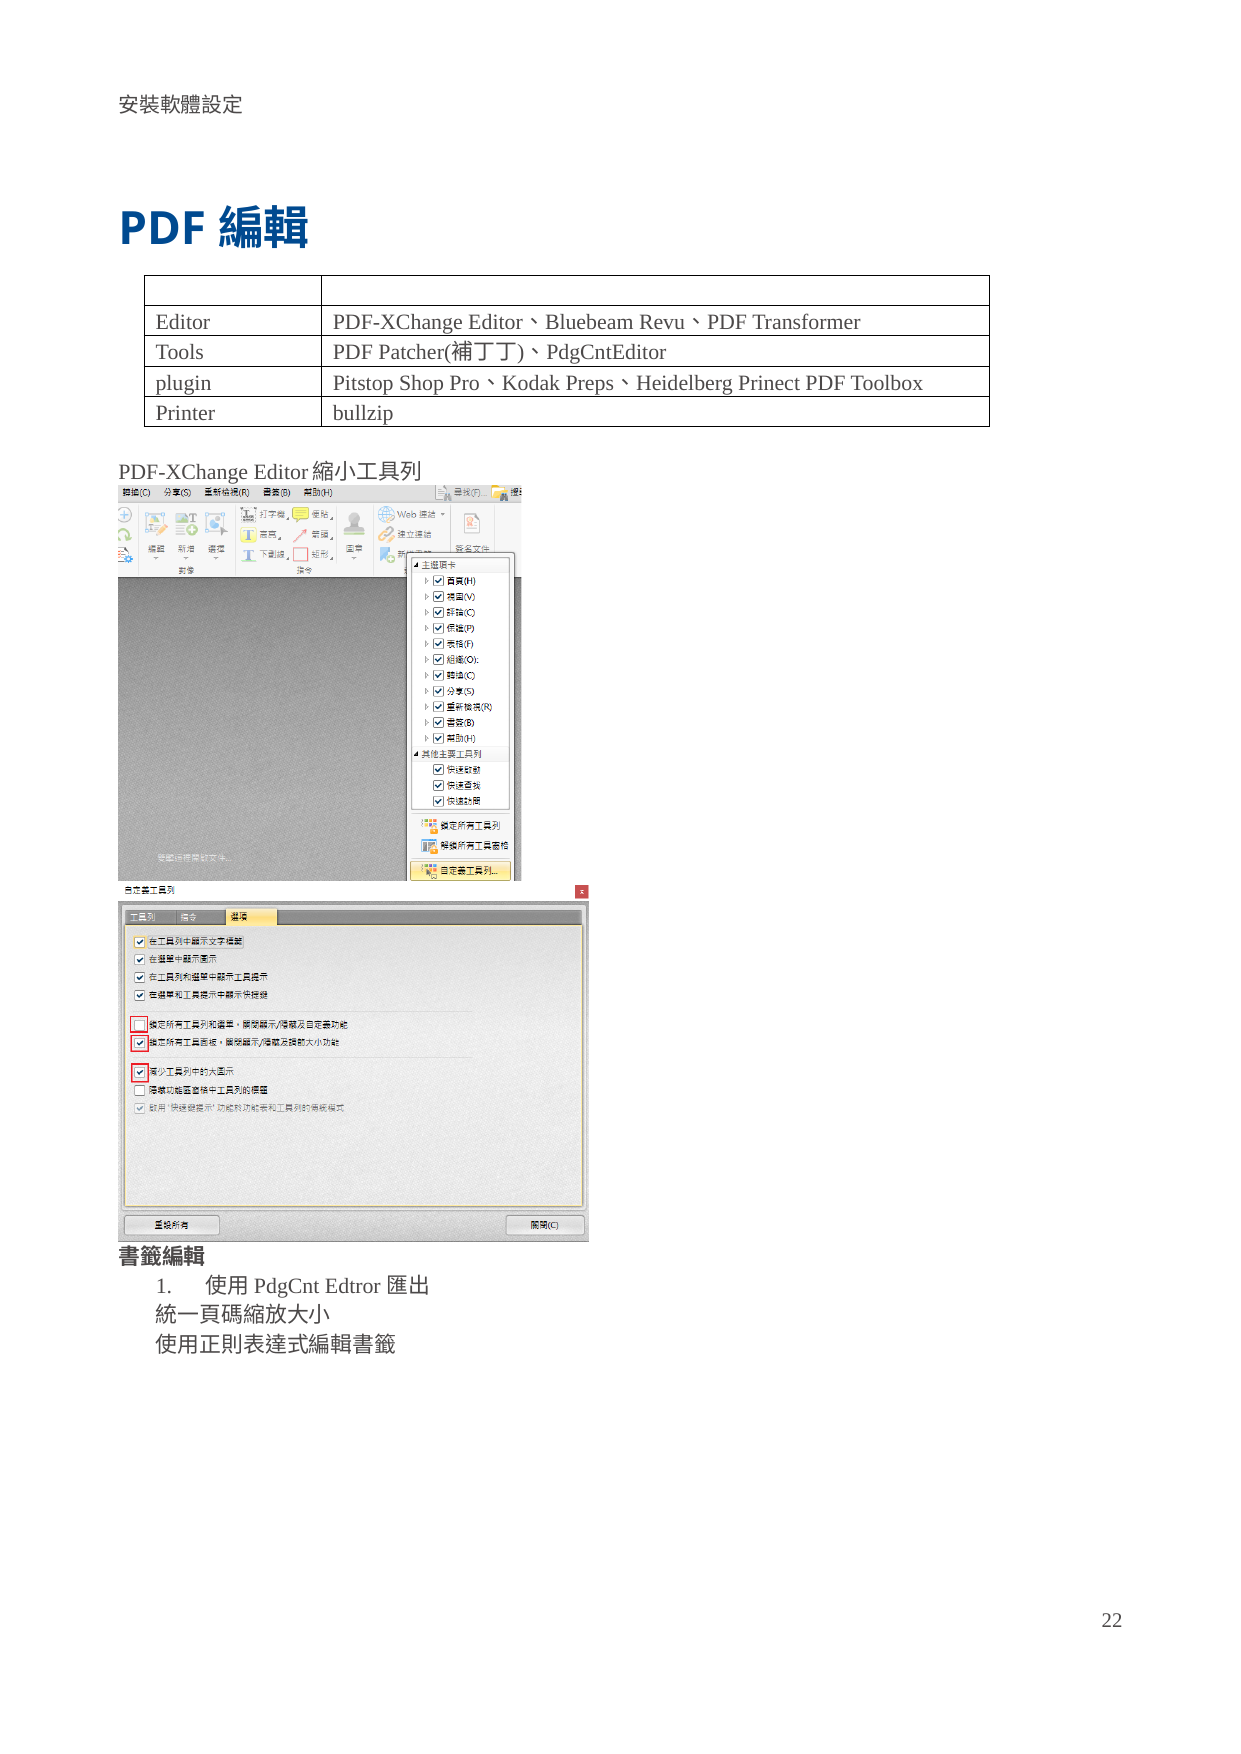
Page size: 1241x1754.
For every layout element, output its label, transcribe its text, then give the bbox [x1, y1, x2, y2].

table_header [322, 276, 989, 305]
table_cell PDF Patcher(補丁丁)、PdgCntEditor [322, 336, 989, 366]
table_cell Editor [145, 306, 321, 335]
subtitle PDF 編輯 [118, 198, 1122, 256]
text PDF-XChange Editor縮小工具列 [118, 456, 1122, 485]
subtitle 書籤編輯 [118, 1241, 1122, 1270]
table_cell bullzip [322, 397, 989, 426]
list 使用PdgCnt Edtror 匯出 [156, 1270, 1122, 1299]
text 統一頁碼縮放大小 [156, 1299, 1122, 1329]
table_cell plugin [145, 367, 321, 396]
table_cell Printer [145, 397, 321, 426]
table_cell Pitstop Shop Pro、Kodak Preps、Heidelberg Prinect PDF Toolbox [322, 367, 989, 396]
table_cell Tools [145, 336, 321, 366]
text 使用正則表達式編輯書籤 [156, 1329, 1122, 1358]
table_header [145, 276, 321, 305]
table_cell PDF-XChange Editor、Bluebeam Revu、PDF Transformer [322, 306, 989, 335]
